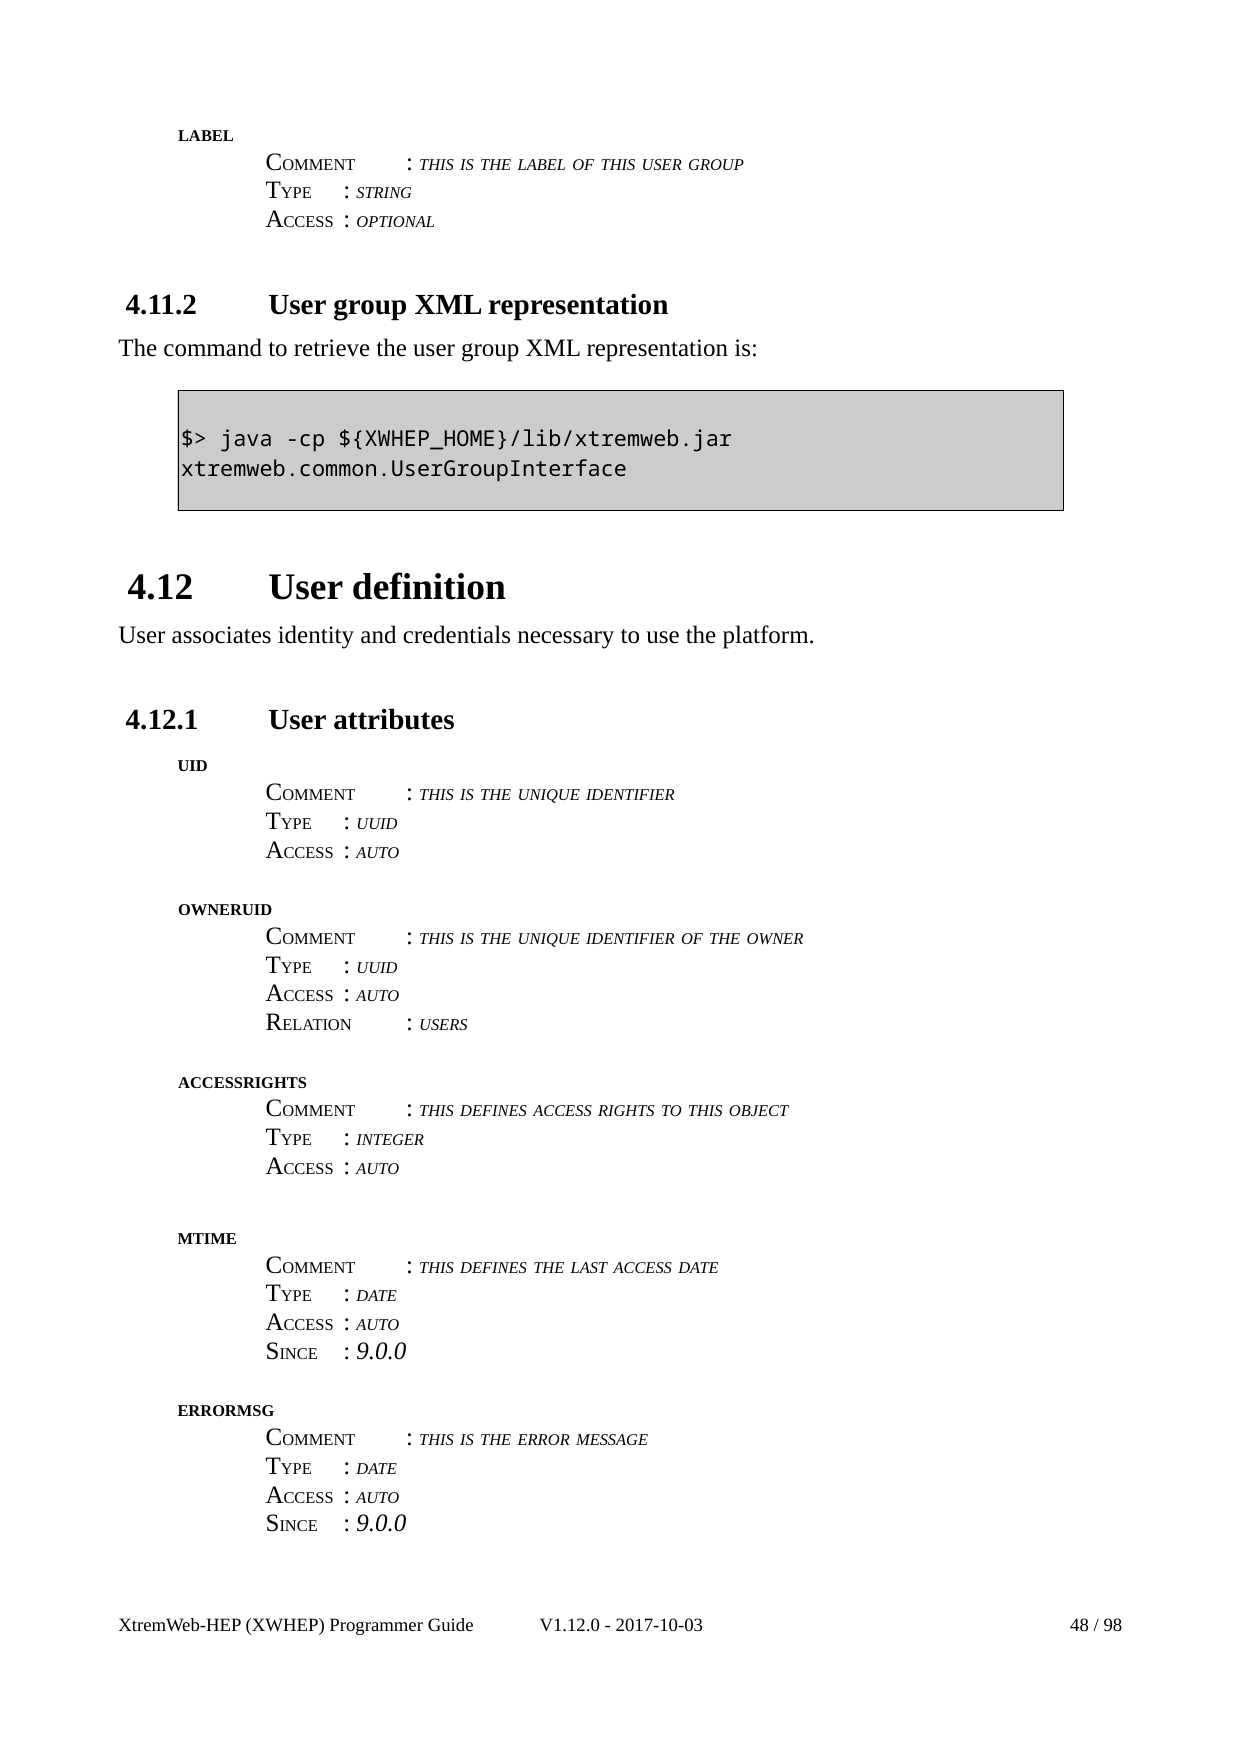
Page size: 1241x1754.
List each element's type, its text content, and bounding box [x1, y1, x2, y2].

text User associates identity and credentials necessary to use the platform. [118, 620, 1122, 649]
text Since : 9.0.0 [265, 1508, 1122, 1537]
text $> java -cp ${XWHEP_HOME}/lib/xtremweb.jar xtremweb.common.UserGroupInterface [179, 420, 1063, 480]
text Type : uuid [265, 950, 1122, 978]
text Type : uuid [265, 806, 1122, 835]
text uid [177, 748, 1122, 777]
text errormsg [177, 1393, 1122, 1422]
text owneruid [178, 892, 1122, 921]
subtitle User attributes [118, 702, 1122, 736]
text accessrights [178, 1065, 1122, 1093]
subtitle User group XML representation [118, 287, 1122, 320]
text Comment : this defines the last access date [265, 1250, 1122, 1278]
text label [178, 118, 1122, 147]
text Access : auto [265, 835, 1122, 863]
text Access : auto [265, 1151, 1122, 1180]
text Comment : this is the error message [265, 1422, 1122, 1451]
subtitle User definition [118, 564, 1122, 607]
text Access : auto [265, 1307, 1122, 1336]
text Type : string [265, 176, 1122, 204]
text Access : auto [265, 978, 1122, 1007]
text Comment : this is the unique identifier of the owner [265, 921, 1122, 950]
text Since : 9.0.0 [265, 1336, 1122, 1365]
text Access : optional [265, 204, 1122, 233]
text Comment : this defines access rights to this object [265, 1093, 1122, 1122]
text Comment : this is the label of this user group [265, 147, 1122, 176]
text The command to retrieve the user group XML representation is: [118, 333, 1122, 362]
text Type : date [265, 1451, 1122, 1480]
text Access : auto [265, 1480, 1122, 1508]
text Relation : users [265, 1007, 1122, 1036]
text Comment : this is the unique identifier [265, 777, 1122, 806]
text Type : integer [265, 1122, 1122, 1151]
text Type : date [265, 1278, 1122, 1307]
text mtime [177, 1221, 1122, 1250]
